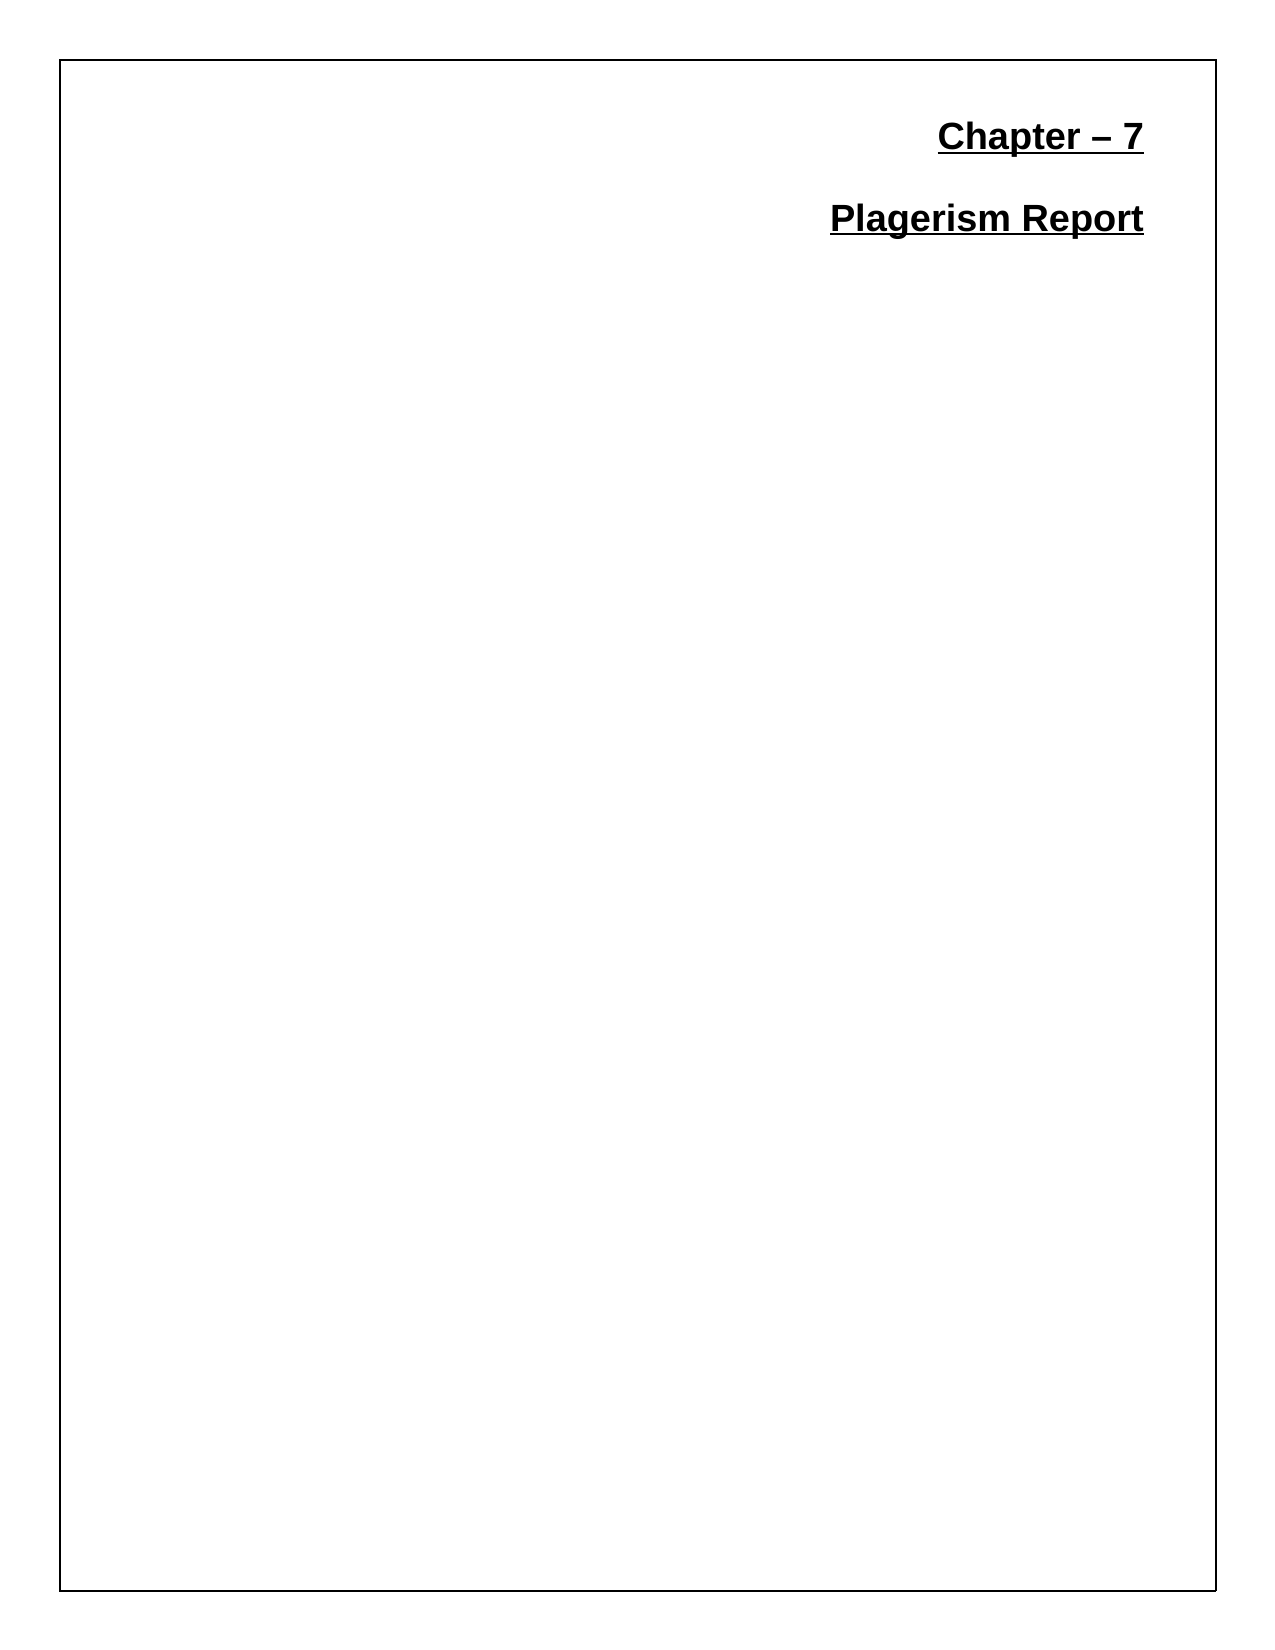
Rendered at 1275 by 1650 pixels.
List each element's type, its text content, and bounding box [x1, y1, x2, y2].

subtitle Chapter – 7 [89, 114, 1186, 158]
subtitle Plagerism Report [89, 195, 1186, 239]
